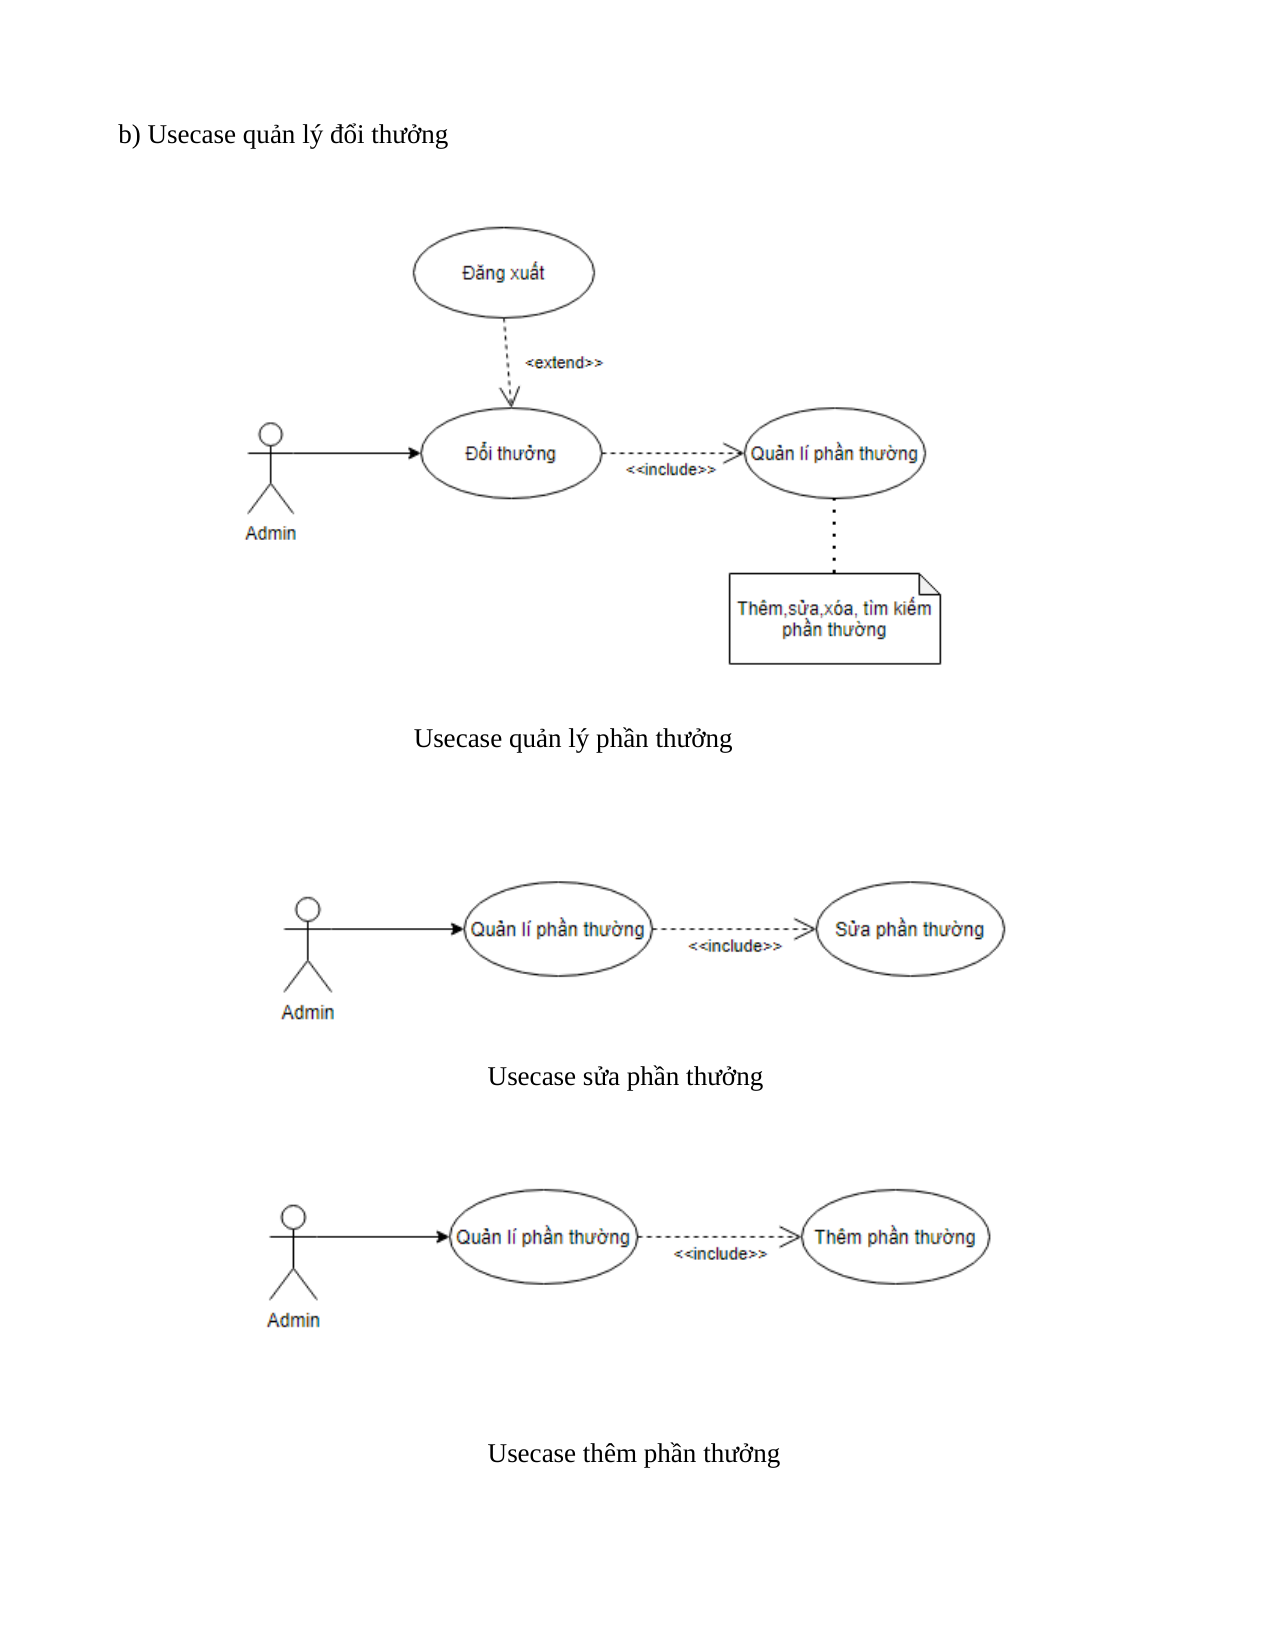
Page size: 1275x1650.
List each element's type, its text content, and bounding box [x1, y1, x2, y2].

picture [185, 1111, 1061, 1390]
text Usecase sửa phần thưởng [118, 1059, 1157, 1091]
text b) Usecase quản lý đổi thưởng [118, 118, 1157, 149]
text Usecase thêm phần thưởng [118, 1437, 1157, 1468]
picture [215, 844, 1078, 1057]
picture [198, 194, 997, 713]
text Usecase quản lý phần thưởng [118, 722, 1157, 753]
